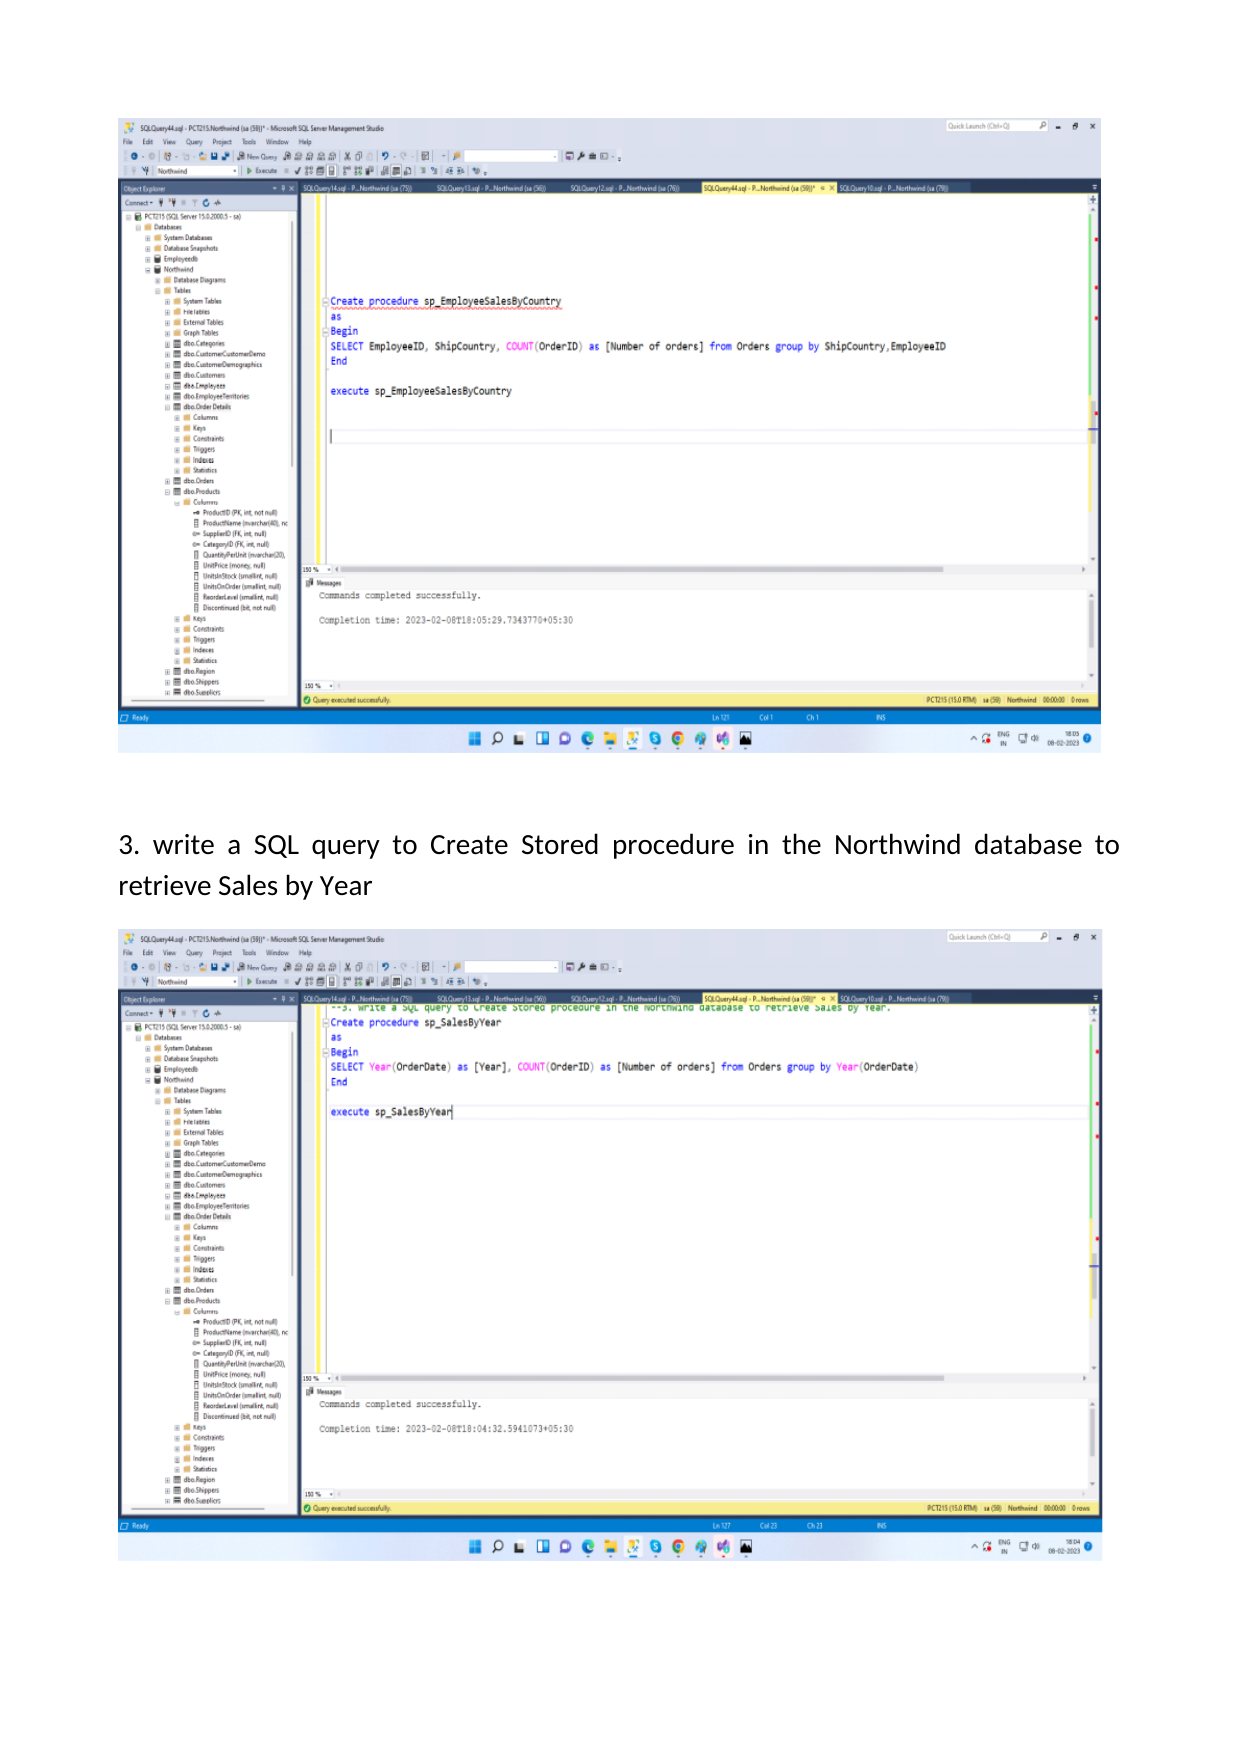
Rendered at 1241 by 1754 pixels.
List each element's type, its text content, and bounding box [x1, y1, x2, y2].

text 3. write a SQL query to Create Stored procedure in the Northwind database to retrieve Sales by Year [118, 826, 1122, 903]
